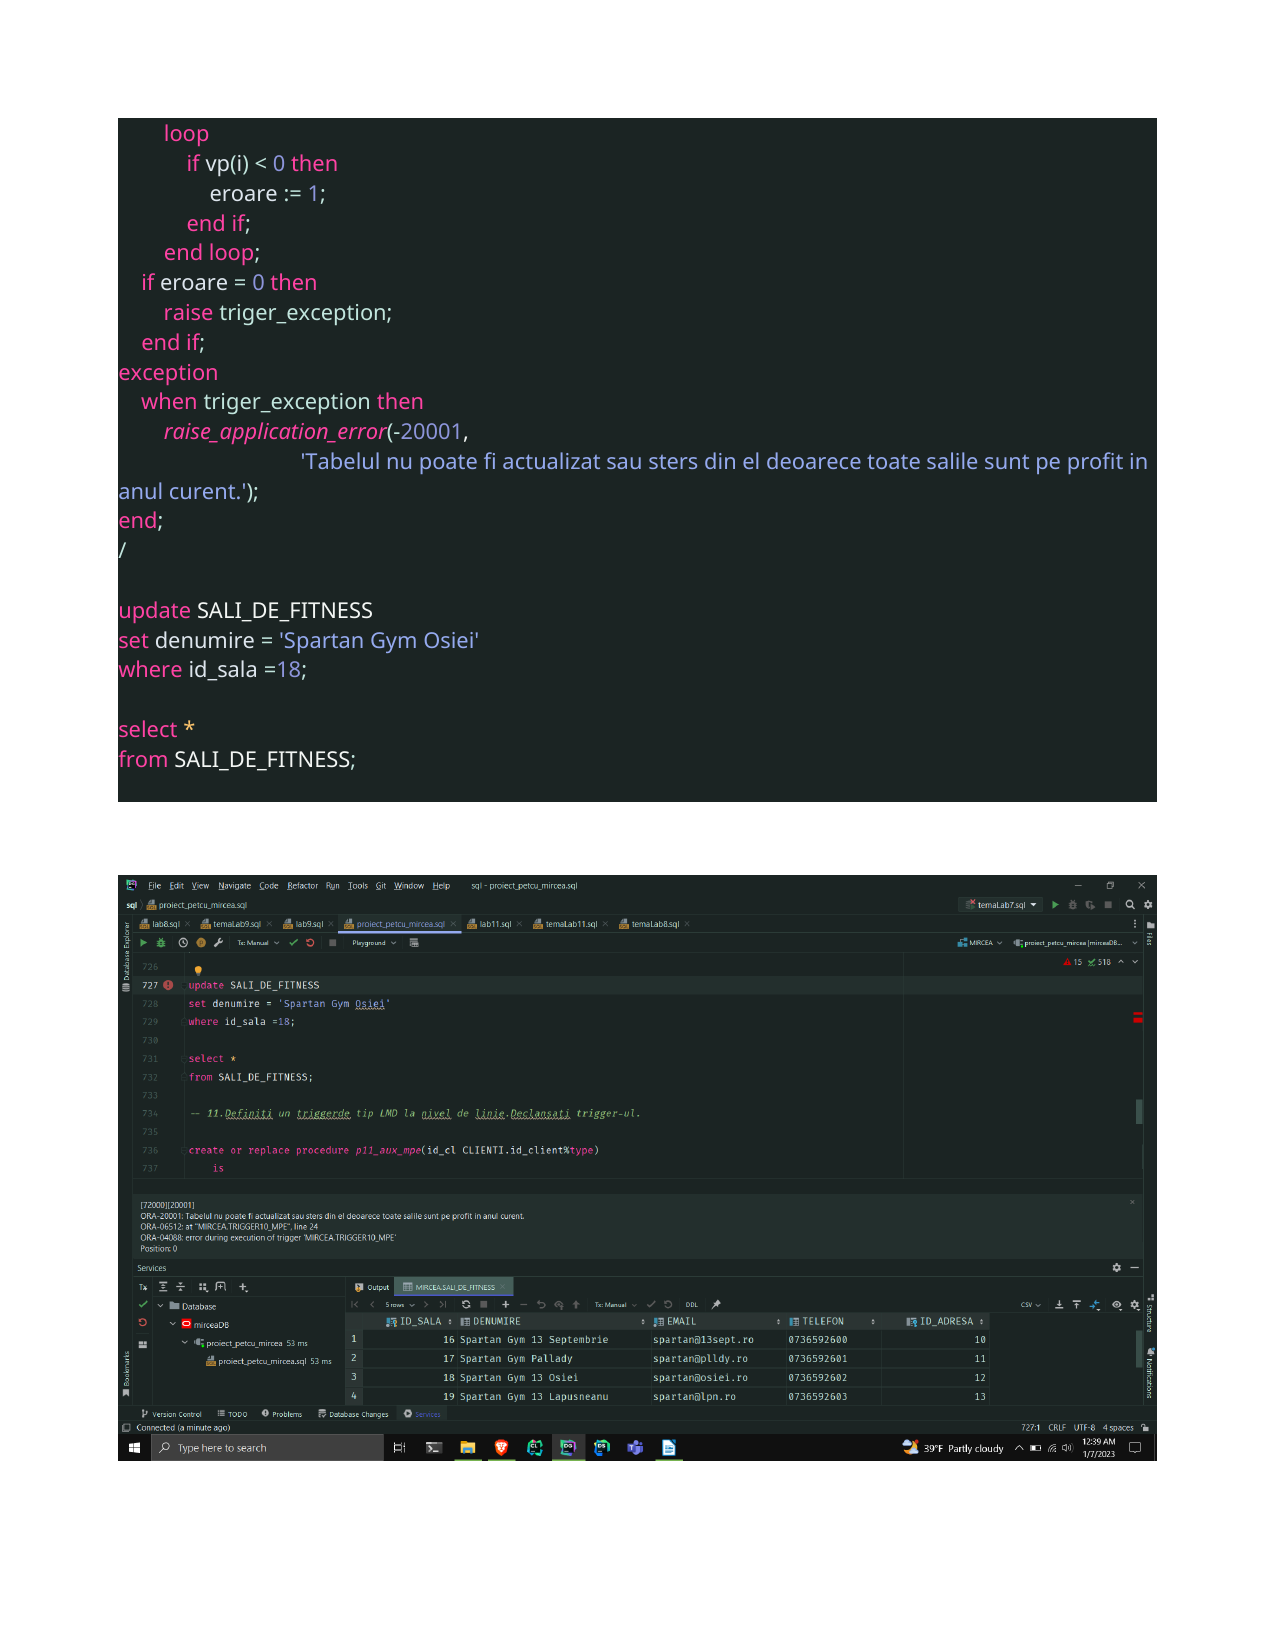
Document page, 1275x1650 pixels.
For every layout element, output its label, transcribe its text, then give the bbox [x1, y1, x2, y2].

text loop if vp(i) < 0 then eroare := 1; end if; end loop; if eroare = 0 then raise triger_exception; end if; exception when triger_exception then raise_application_error(-20001, 'Tabelul nu poate fi actualizat sau sters din el deoarece toate salile sunt pe profit in anul curent.'); end; / update SALI_DE_FITNESS set denumire = 'Spartan Gym Osiei' where id_sala =18; select * from SALI_DE_FITNESS; [118, 118, 1157, 802]
picture [118, 875, 1157, 1461]
